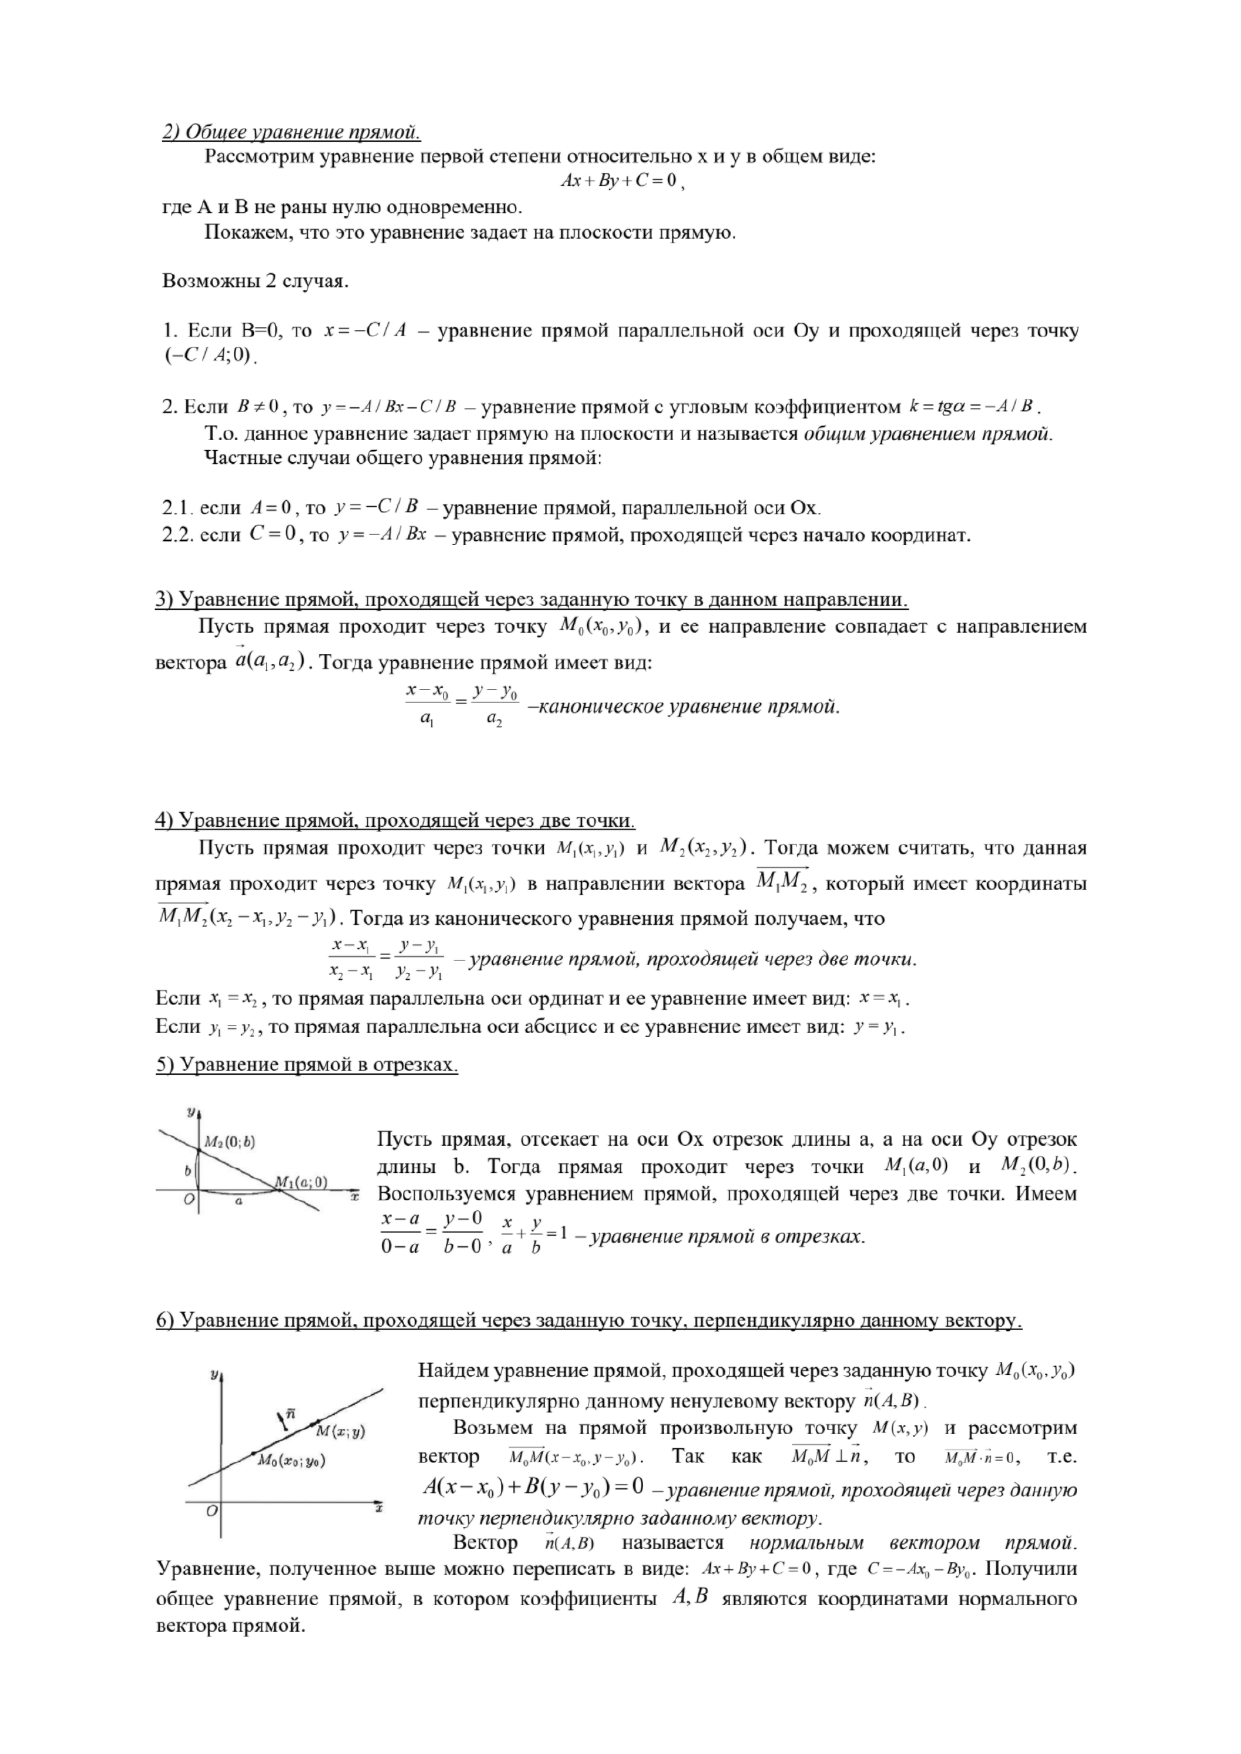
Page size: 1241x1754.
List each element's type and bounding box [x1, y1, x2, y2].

picture [161, 118, 1079, 545]
picture [153, 573, 1087, 1637]
